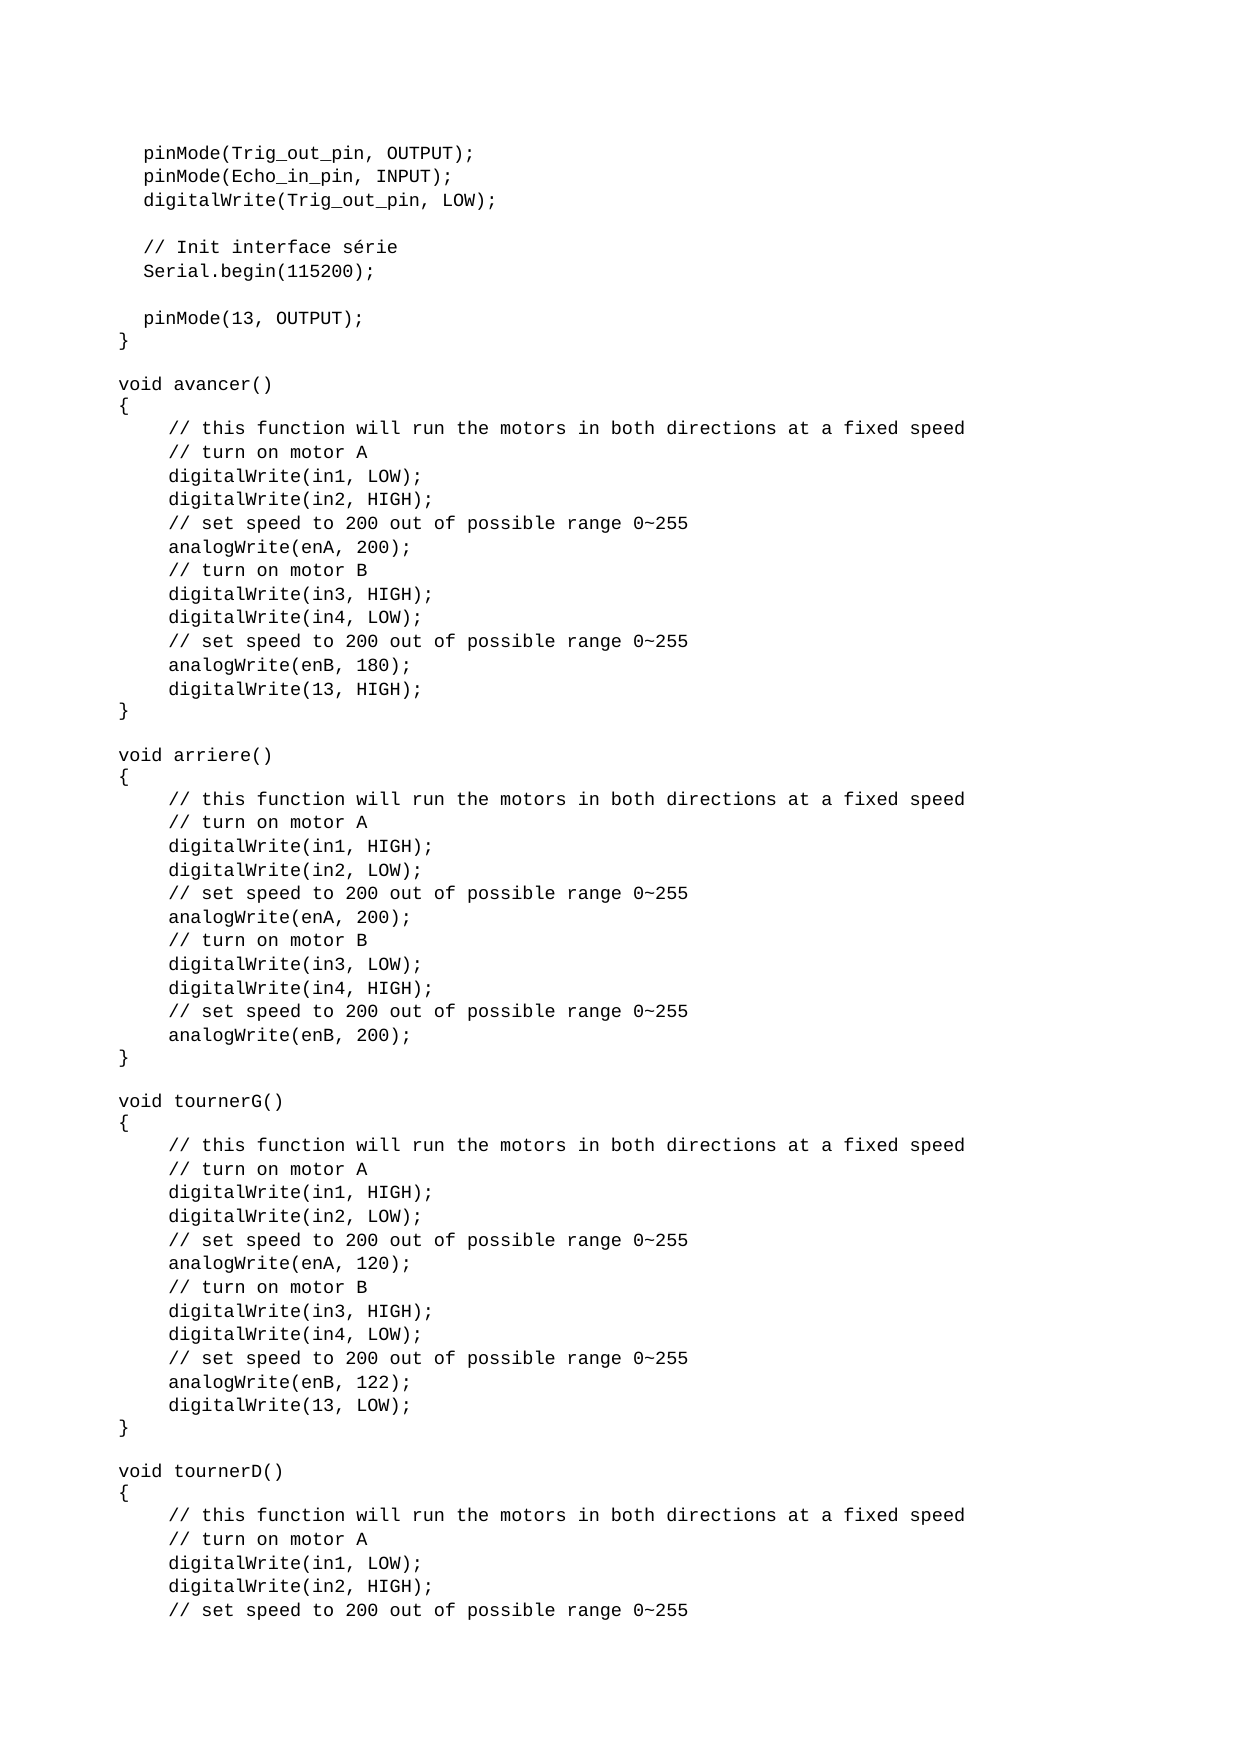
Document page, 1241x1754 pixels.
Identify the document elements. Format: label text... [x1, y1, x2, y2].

text digitalWrite(in1, HIGH); [118, 1181, 1122, 1205]
text // this function will run the motors in both directions at a fixed speed [118, 788, 1122, 811]
text digitalWrite(in2, LOW); [118, 858, 1122, 882]
text // set speed to 200 out of possible range 0~255 [118, 630, 1122, 654]
text analogWrite(enB, 122); [118, 1371, 1122, 1394]
text analogWrite(enB, 180); [118, 654, 1122, 677]
text // turn on motor B [118, 929, 1122, 953]
text // set speed to 200 out of possible range 0~255 [118, 882, 1122, 906]
text void avancer() [118, 376, 1122, 396]
text digitalWrite(in3, HIGH); [118, 583, 1122, 607]
text analogWrite(enA, 200); [118, 906, 1122, 929]
text pinMode(Trig_out_pin, OUTPUT); [118, 142, 1122, 165]
text // Init interface série [118, 236, 1122, 260]
text Serial.begin(115200); [118, 260, 1122, 284]
text // this function will run the motors in both directions at a fixed speed [118, 417, 1122, 441]
text digitalWrite(in2, HIGH); [118, 488, 1122, 512]
text // set speed to 200 out of possible range 0~255 [118, 512, 1122, 536]
text void tournerD() [118, 1462, 1122, 1483]
text analogWrite(enB, 200); [118, 1024, 1122, 1048]
text analogWrite(enA, 200); [118, 536, 1122, 559]
text // set speed to 200 out of possible range 0~255 [118, 1347, 1122, 1371]
text { [118, 767, 1122, 788]
text digitalWrite(in3, LOW); [118, 953, 1122, 977]
text digitalWrite(13, LOW); [118, 1394, 1122, 1418]
text digitalWrite(in3, HIGH); [118, 1300, 1122, 1323]
text digitalWrite(in2, LOW); [118, 1205, 1122, 1229]
text digitalWrite(in4, HIGH); [118, 977, 1122, 1000]
text pinMode(Echo_in_pin, INPUT); [118, 165, 1122, 189]
text digitalWrite(in1, HIGH); [118, 835, 1122, 858]
text void tournerG() [118, 1092, 1122, 1113]
text digitalWrite(in1, LOW); [118, 465, 1122, 488]
text // turn on motor A [118, 1528, 1122, 1552]
text pinMode(13, OUTPUT); [118, 307, 1122, 331]
text // turn on motor B [118, 1276, 1122, 1300]
text } [118, 1048, 1122, 1069]
text // set speed to 200 out of possible range 0~255 [118, 1599, 1122, 1623]
text // this function will run the motors in both directions at a fixed speed [118, 1504, 1122, 1528]
text } [118, 1418, 1122, 1439]
text // set speed to 200 out of possible range 0~255 [118, 1229, 1122, 1252]
text digitalWrite(13, HIGH); [118, 677, 1122, 701]
text { [118, 1113, 1122, 1134]
text analogWrite(enA, 120); [118, 1252, 1122, 1276]
text digitalWrite(in2, HIGH); [118, 1575, 1122, 1599]
text } [118, 701, 1122, 722]
text { [118, 396, 1122, 417]
text { [118, 1483, 1122, 1504]
text } [118, 331, 1122, 352]
text // turn on motor A [118, 811, 1122, 835]
text // set speed to 200 out of possible range 0~255 [118, 1000, 1122, 1024]
text digitalWrite(in4, LOW); [118, 607, 1122, 630]
text digitalWrite(in4, LOW); [118, 1323, 1122, 1347]
text digitalWrite(Trig_out_pin, LOW); [118, 189, 1122, 213]
text // turn on motor B [118, 559, 1122, 583]
text // this function will run the motors in both directions at a fixed speed [118, 1134, 1122, 1158]
text digitalWrite(in1, LOW); [118, 1552, 1122, 1575]
text // turn on motor A [118, 1158, 1122, 1181]
text // turn on motor A [118, 441, 1122, 465]
text void arriere() [118, 746, 1122, 767]
